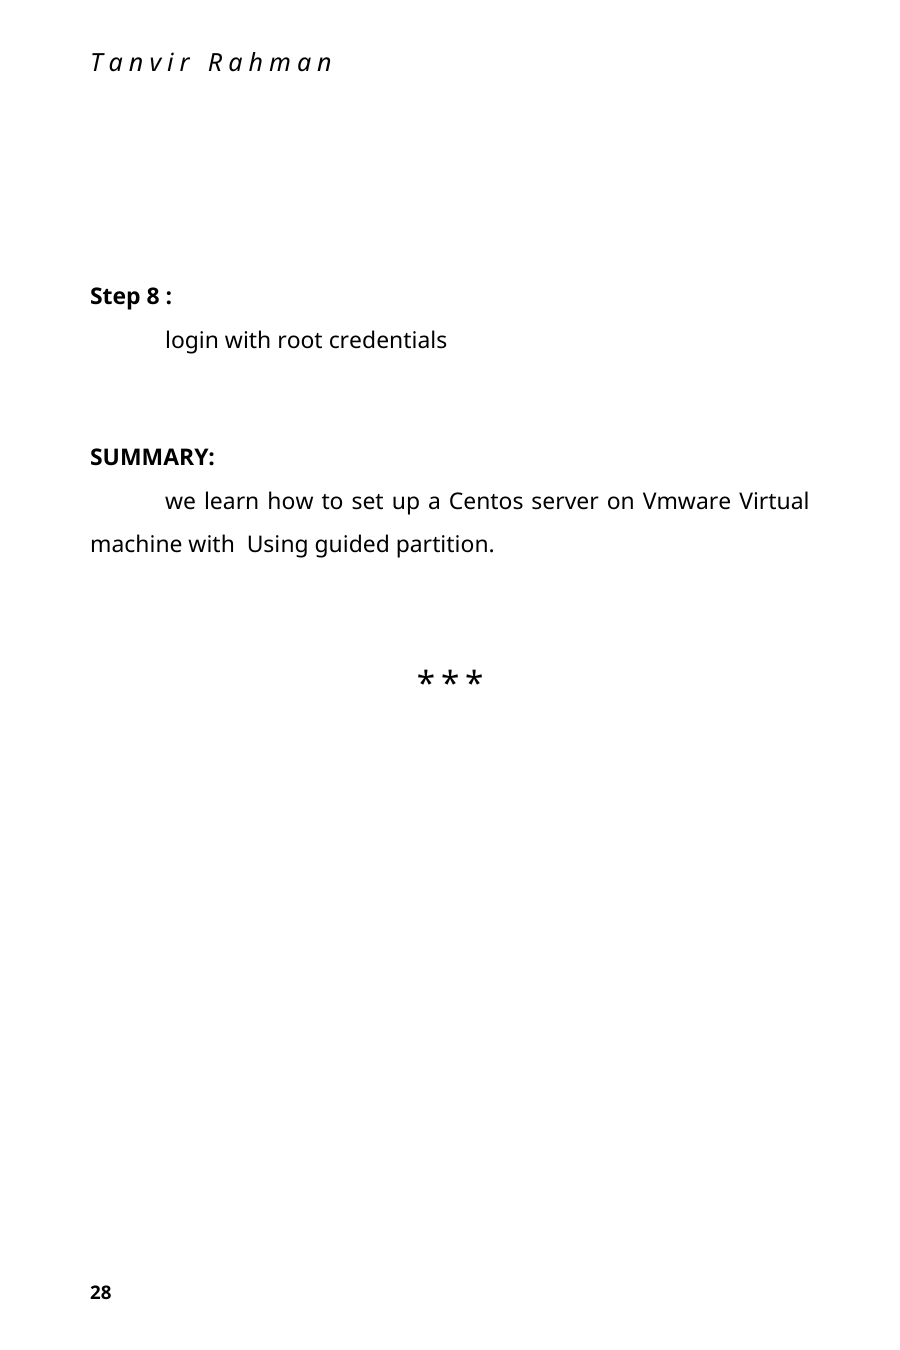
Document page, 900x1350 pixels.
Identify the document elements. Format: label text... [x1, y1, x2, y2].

text we learn how to set up a Centos server on Vmware Virtual machine with Using guided partition. [90, 485, 810, 560]
text Step 8 : [90, 280, 810, 311]
text *** [90, 660, 810, 705]
text login with root credentials [90, 324, 810, 355]
text SUMMARY: [90, 441, 810, 472]
